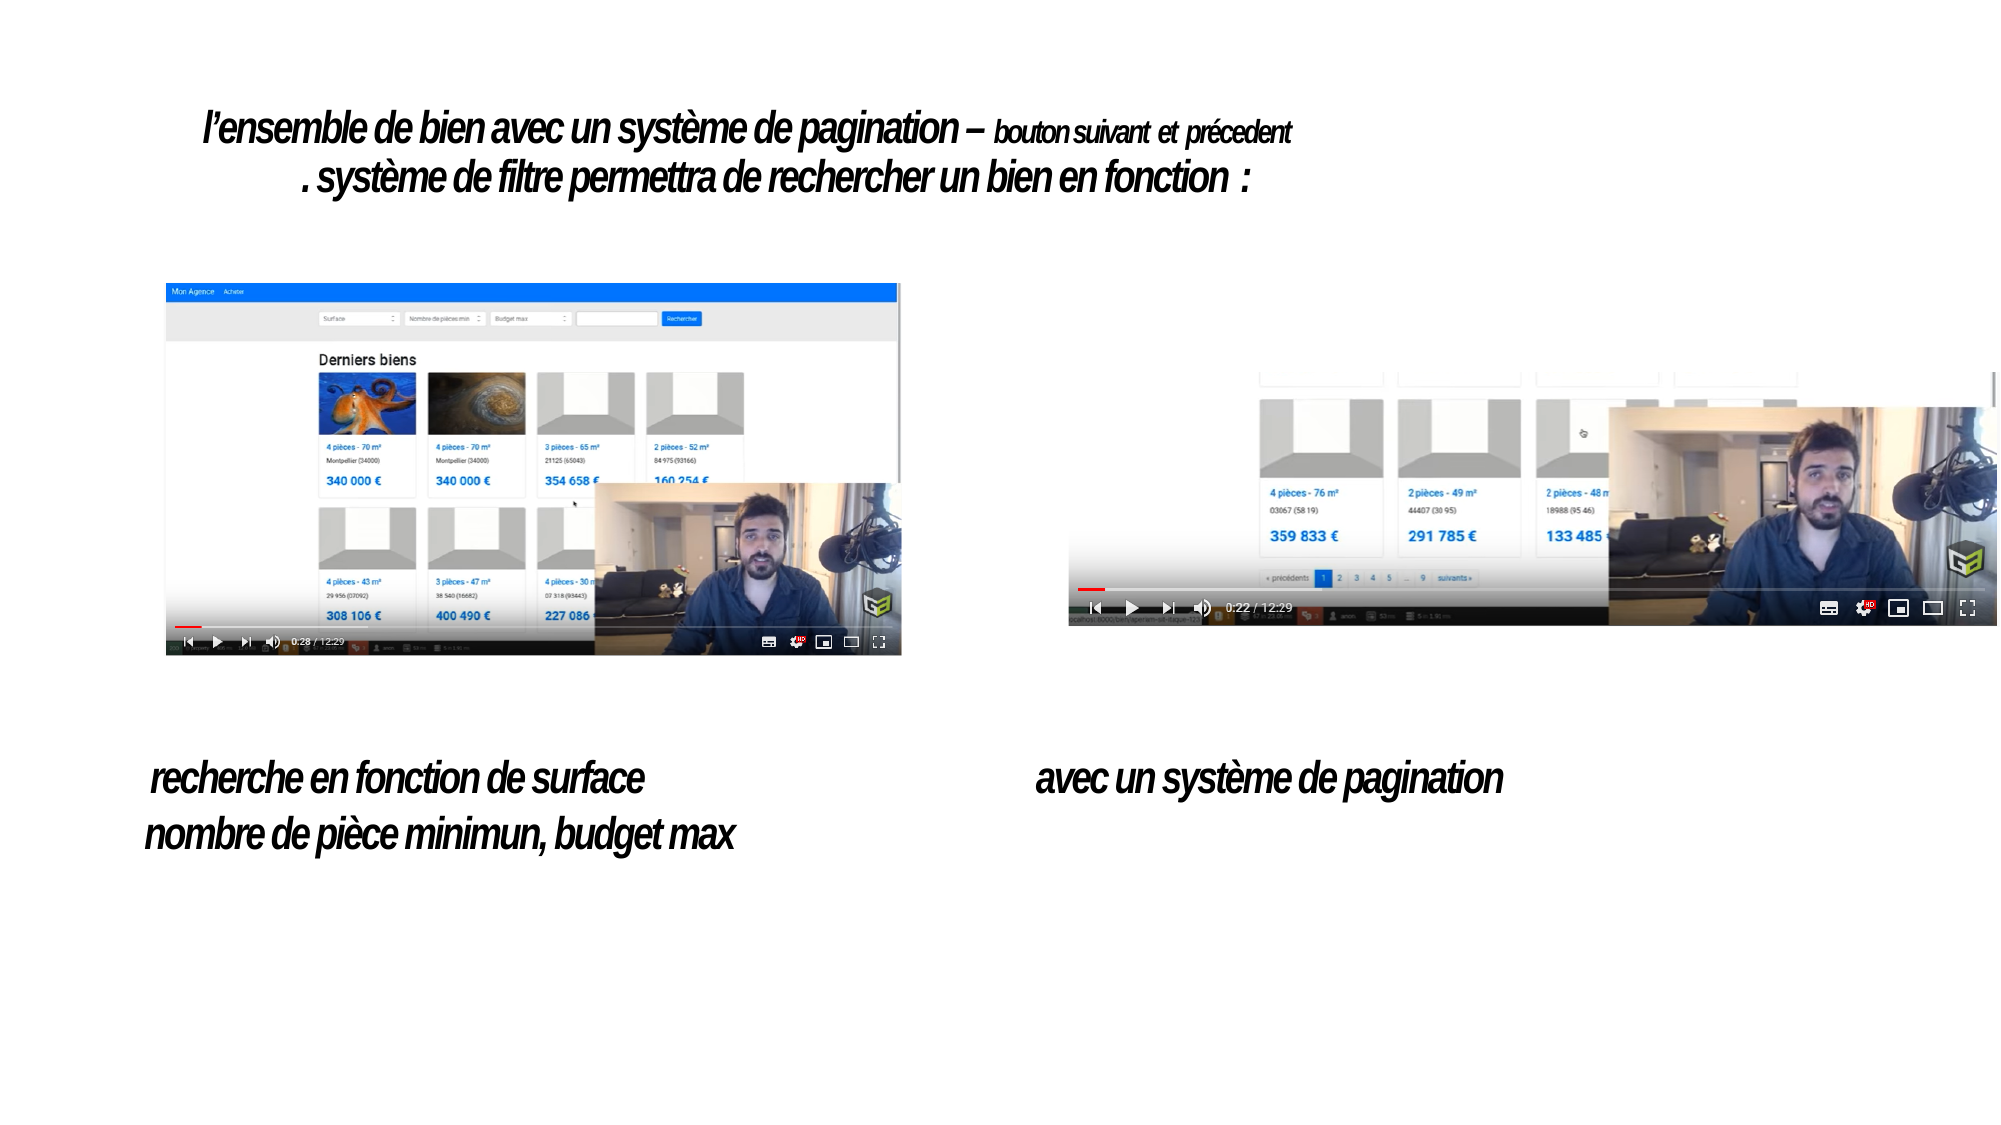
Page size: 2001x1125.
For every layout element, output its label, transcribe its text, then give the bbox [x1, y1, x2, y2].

text L’intérêt à utiliser un Framework lors du développement de votre projet web se situe à [202, 988, 1971, 1041]
picture [163, 282, 902, 656]
picture [1068, 372, 2000, 627]
text UN PROJET WEB ? [202, 866, 1613, 937]
text l’ensemble de bien avec un système de pagination – bouton suivant et précedent . système de filtre permettra de rechercher un bien en fonction : [202, 104, 1613, 202]
text recherche en fonction de surface avec un système de pagination [0, 754, 1613, 803]
text nombre de pièce minimun, budget max [0, 810, 1613, 859]
